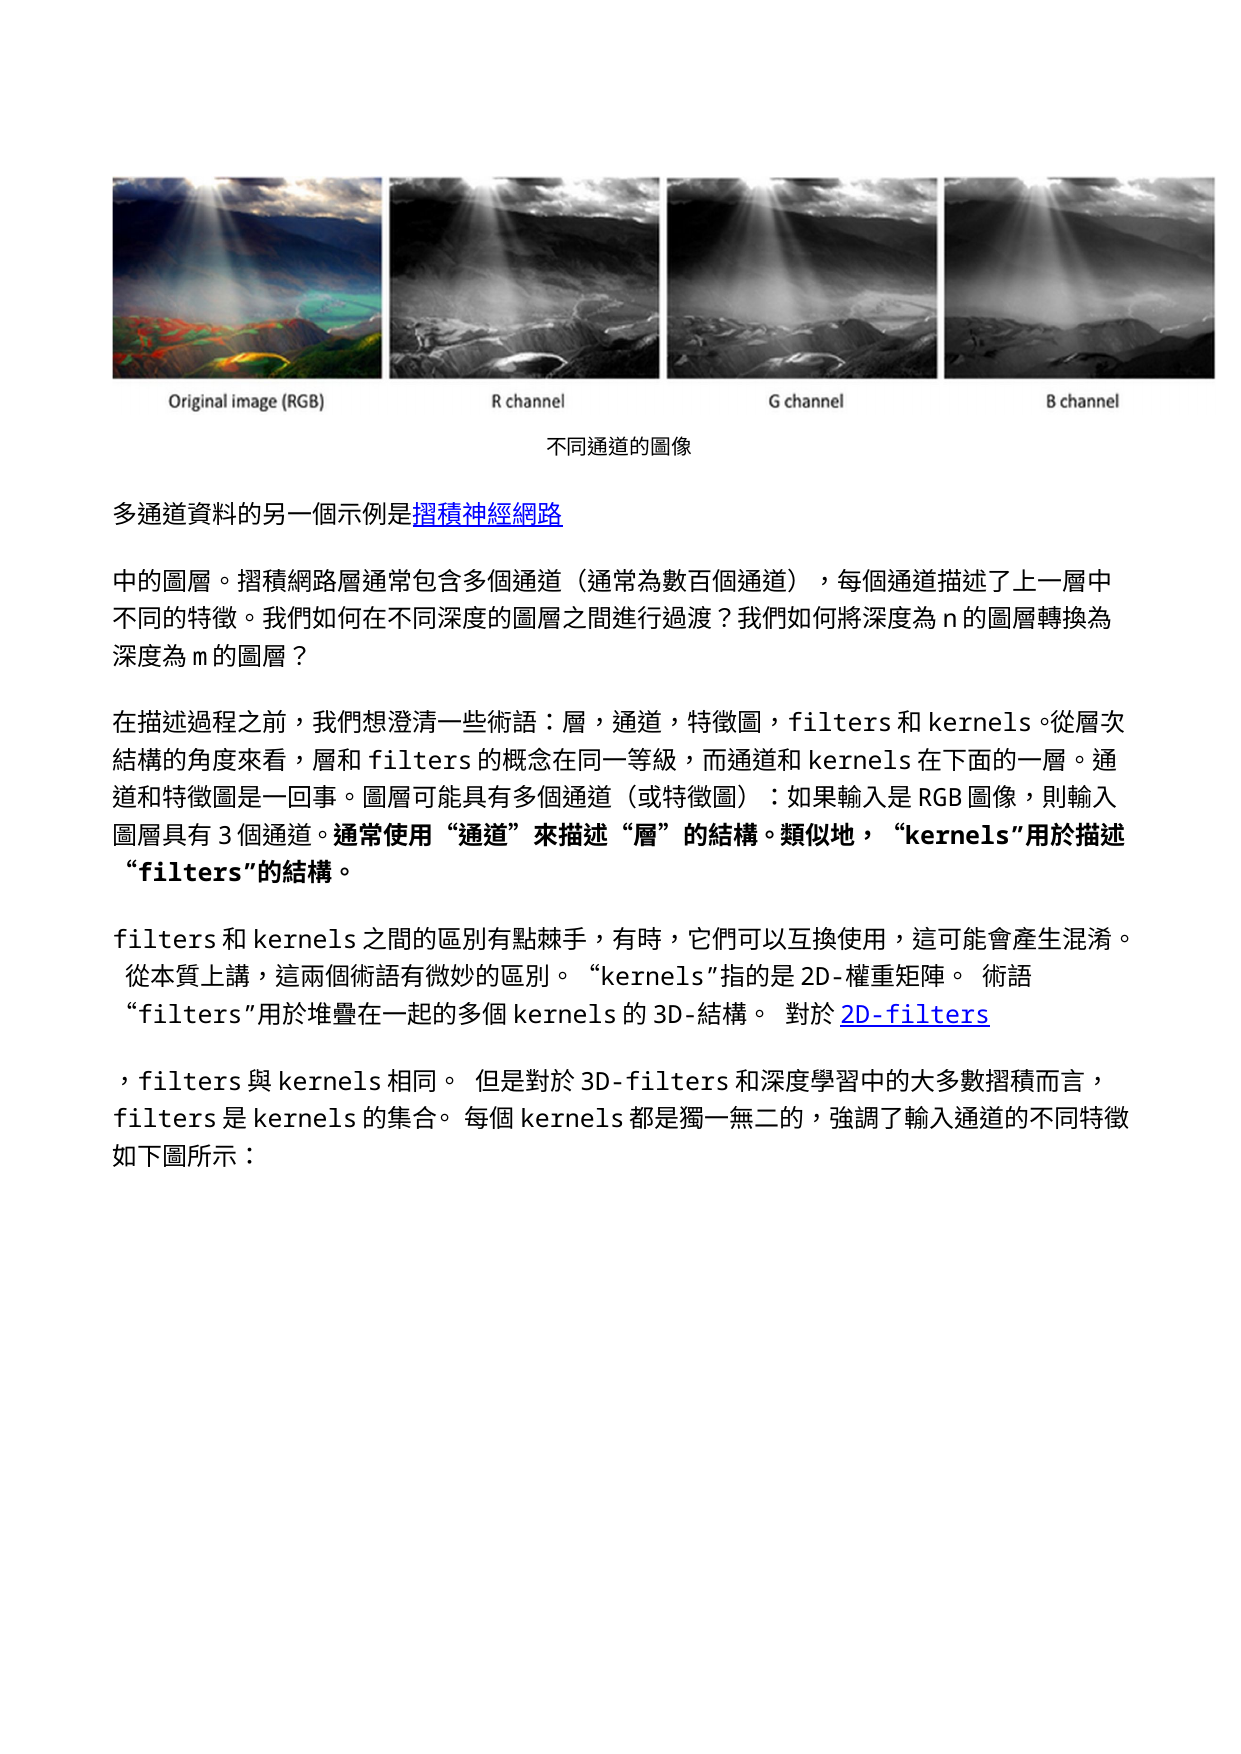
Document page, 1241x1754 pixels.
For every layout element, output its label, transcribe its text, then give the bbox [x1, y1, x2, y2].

text 在描述過程之前，我們想澄清一些術語：層，通道，特徵圖，filters和kernels。從層次結構的角度來看，層和filters的概念在同一等級，而通道和kernels在下面的一層。通道和特徵圖是一回事。圖層可能具有多個通道（或特徵圖）：如果輸入是RGB圖像，則輸入圖層具有3個通道。通常使用“通道”來描述“層”的結構。類似地，“kernels”用於描述“filters”的結構。 [112, 702, 1125, 889]
picture [113, 176, 1216, 415]
text 不同通道的圖像 [112, 427, 1125, 464]
text ，filters與kernels相同。 但是對於3D-filters和深度學習中的大多數摺積而言，filters是kernels的集合。 每個kernels都是獨一無二的，強調了輸入通道的不同特徵。如下圖所示： [112, 1060, 1125, 1173]
text 多通道資料的另一個示例是摺積神經網路 [112, 494, 1125, 531]
text filters和kernels之間的區別有點棘手，有時，它們可以互換使用，這可能會產生混淆。 從本質上講，這兩個術語有微妙的區別。“kernels”指的是2D-權重矩陣。 術語“filters”用於堆疊在一起的多個kernels的3D-結構。 對於2D-filters [112, 919, 1125, 1031]
text 中的圖層。摺積網路層通常包含多個通道（通常為數百個通道），每個通道描述了上一層中不同的特徵。我們如何在不同深度的圖層之間進行過渡？我們如何將深度為n的圖層轉換為深度為m的圖層？ [112, 560, 1125, 673]
